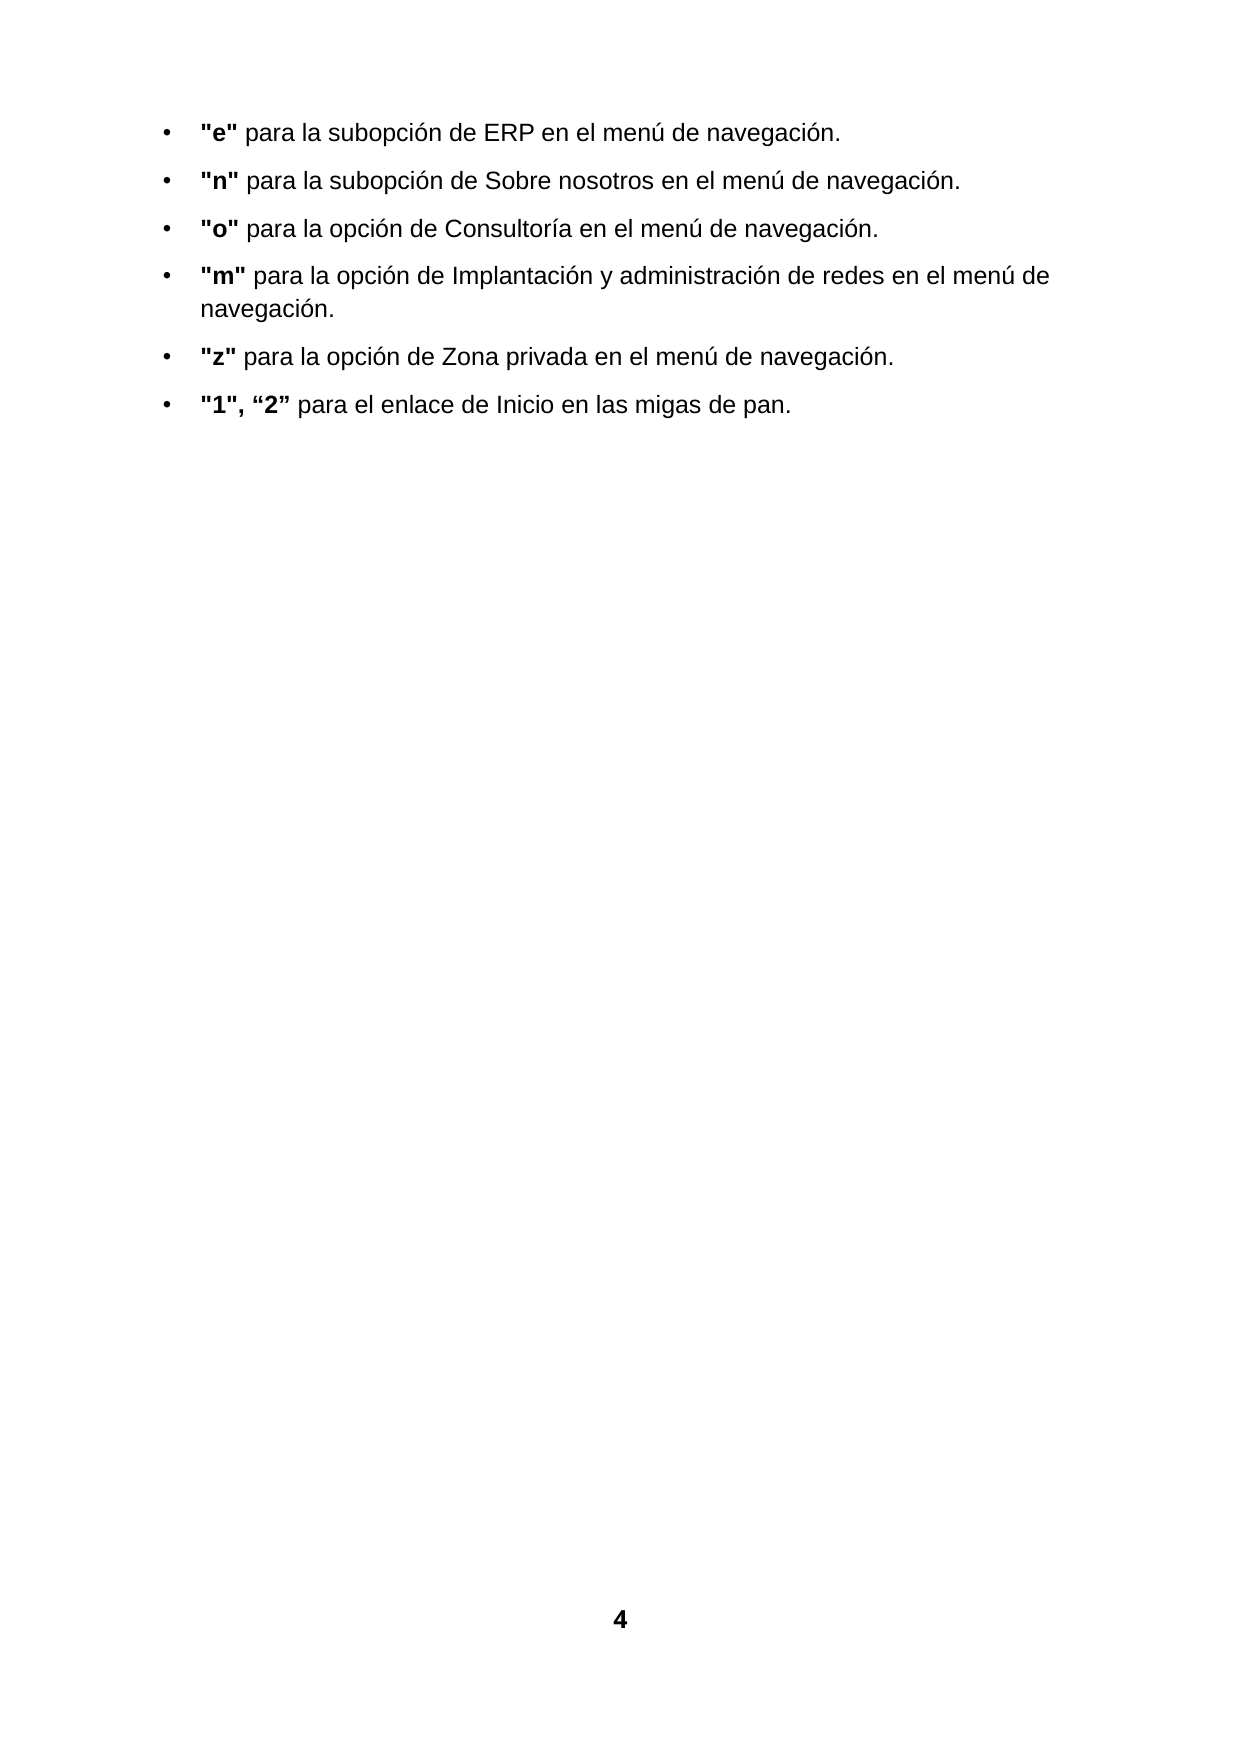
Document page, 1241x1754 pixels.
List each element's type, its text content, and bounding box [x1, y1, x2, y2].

list "e" para la subopción de ERP en el menú de navegación. [163, 118, 1122, 147]
list "n" para la subopción de Sobre nosotros en el menú de navegación. [163, 166, 1122, 195]
list "z" para la opción de Zona privada en el menú de navegación. [163, 342, 1122, 371]
list "1", “2” para el enlace de Inicio en las migas de pan. [163, 390, 1122, 418]
list "m" para la opción de Implantación y administración de redes en el menú de navegación. [163, 261, 1122, 323]
list "o" para la opción de Consultoría en el menú de navegación. [163, 213, 1122, 242]
